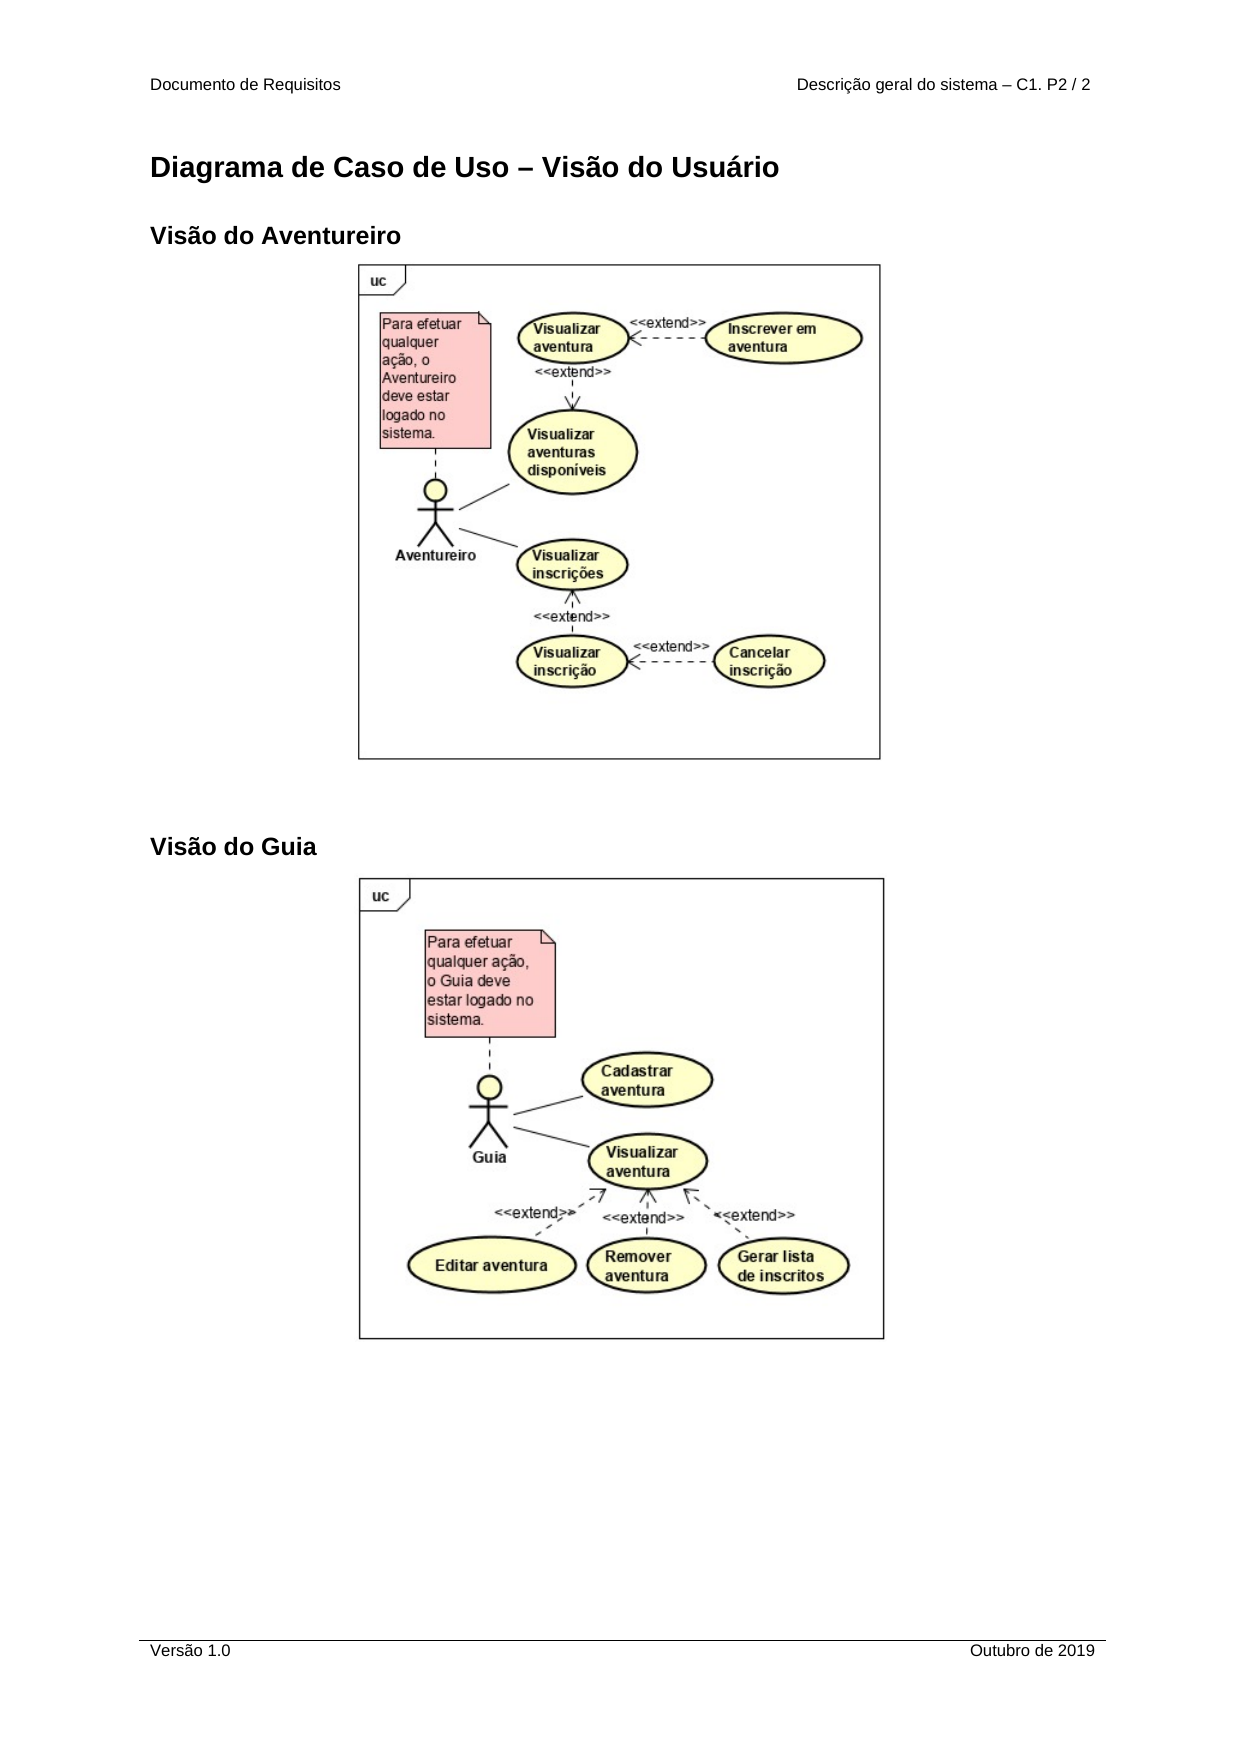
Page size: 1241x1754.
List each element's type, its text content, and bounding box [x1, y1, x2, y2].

picture [357, 262, 883, 762]
subtitle Visão do Aventureiro [150, 221, 1090, 250]
subtitle Diagrama de Caso de Uso – Visão do Usuário [150, 150, 1090, 183]
subtitle Visão do Guia [150, 832, 1090, 861]
picture [354, 873, 887, 1342]
